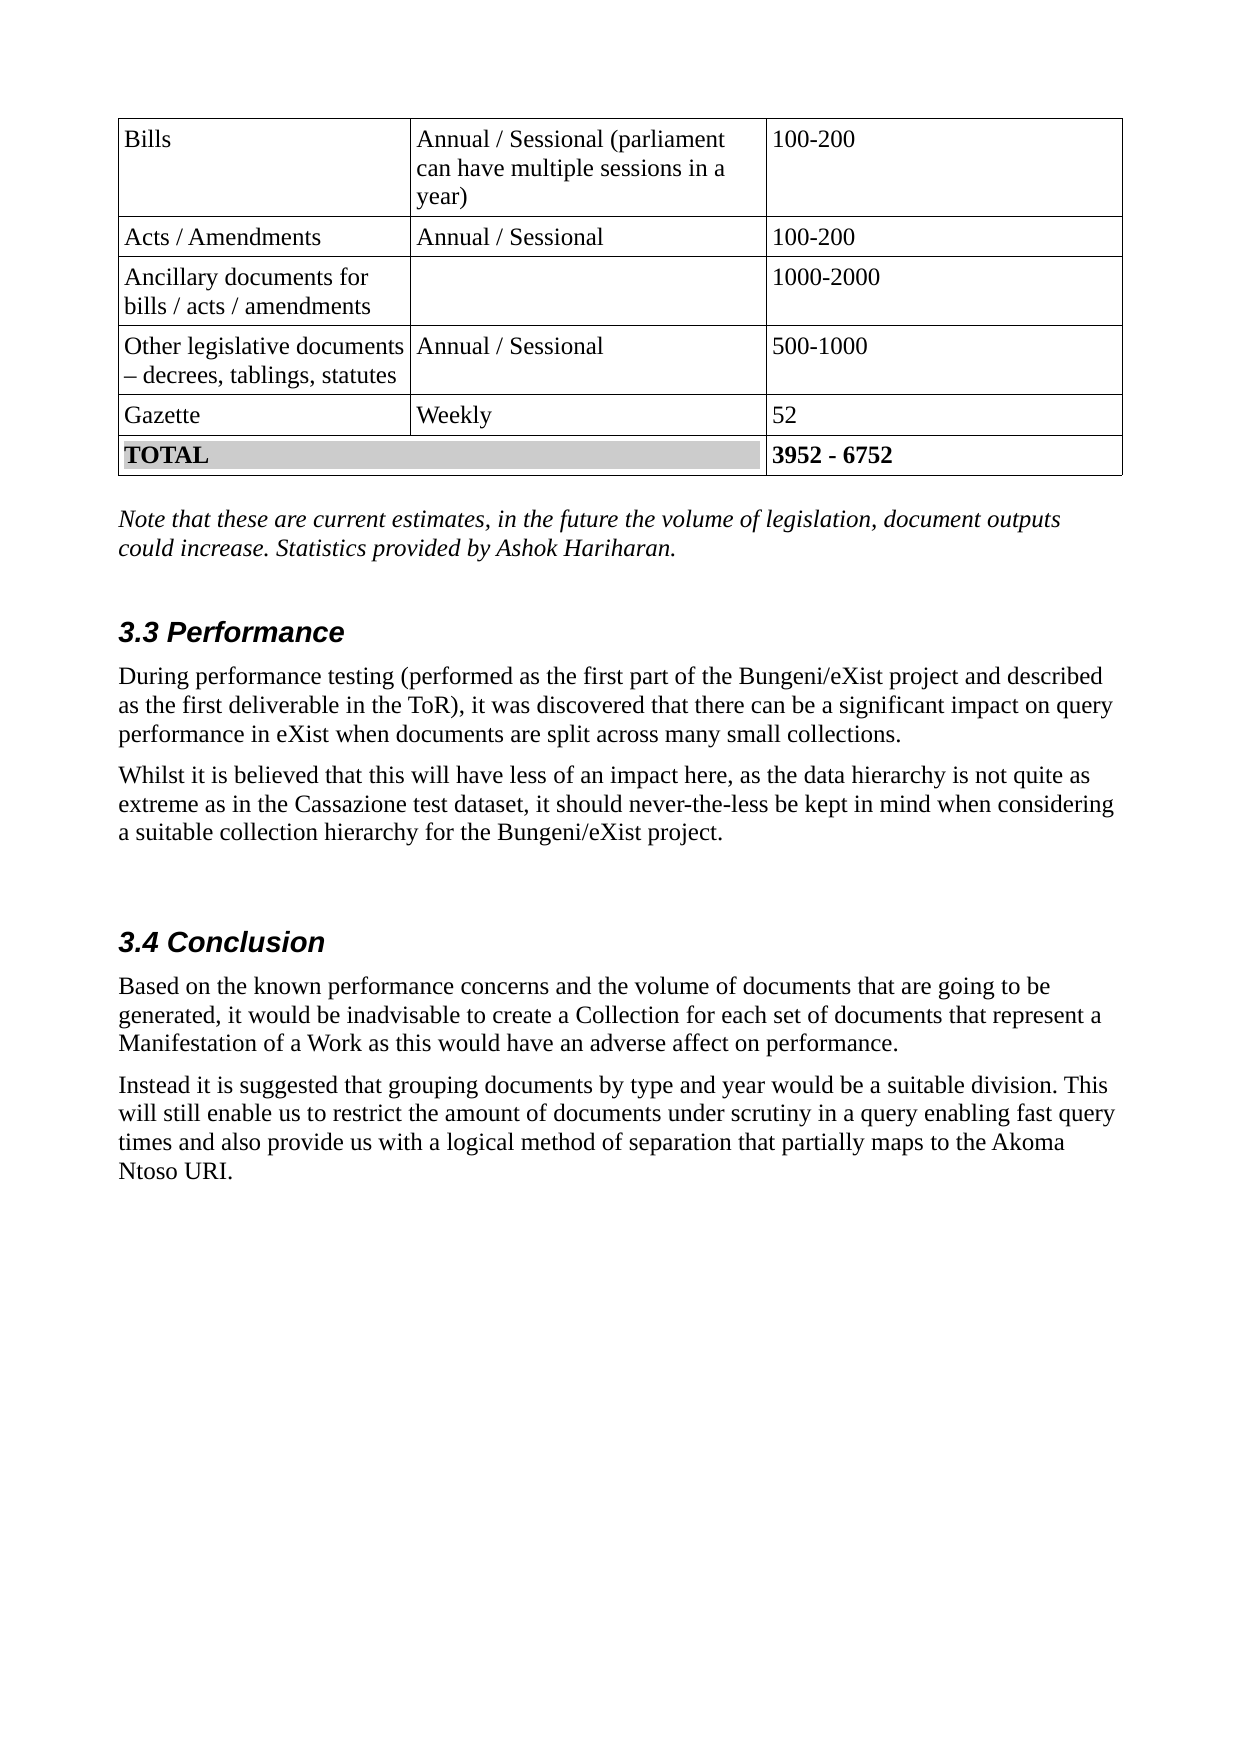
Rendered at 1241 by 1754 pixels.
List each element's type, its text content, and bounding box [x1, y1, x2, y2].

table_cell Annual / Sessional [411, 217, 766, 256]
table_cell Ancillary documents for bills / acts / amendments [119, 257, 410, 325]
table_cell 52 [767, 395, 1122, 435]
table_cell [411, 257, 766, 325]
text Based on the known performance concerns and the volume of documents that are going to be generated, it would be inadvisable to create a Collection for each set of documents that represent a Manifestation of a Work as this would have an adverse affect on performance. [118, 971, 1122, 1057]
table_cell Bills [119, 119, 410, 216]
text During performance testing (performed as the first part of the Bungeni/eXist project and described as the first deliverable in the ToR), it was discovered that there can be a significant impact on query performance in eXist when documents are split across many small collections. [118, 661, 1122, 747]
text Note that these are current estimates, in the future the volume of legislation, document outputs could increase. Statistics provided by Ashok Hariharan. [118, 504, 1122, 561]
table_cell 3952 - 6752 [767, 436, 1122, 475]
table_cell Annual / Sessional (parliament can have multiple sessions in a year) [411, 119, 766, 216]
table_cell Acts / Amendments [119, 217, 410, 256]
table_cell 100-200 [767, 119, 1122, 216]
subtitle 3.3 Performance [118, 615, 1122, 649]
text Instead it is suggested that grouping documents by type and year would be a suitable division. This will still enable us to restrict the amount of documents under scrutiny in a query enabling fast query times and also provide us with a logical method of separation that partially maps to the Akoma Ntoso URI. [118, 1070, 1122, 1185]
table_cell Gazette [119, 395, 410, 435]
table_cell Other legislative documents – decrees, tablings, statutes [119, 326, 410, 394]
table_cell Weekly [411, 395, 766, 435]
table_cell TOTAL [119, 436, 766, 475]
text Whilst it is believed that this will have less of an impact here, as the data hierarchy is not quite as extreme as in the Cassazione test dataset, it should never-the-less be kept in mind when considering a suitable collection hierarchy for the Bungeni/eXist project. [118, 760, 1122, 846]
subtitle 3.4 Conclusion [118, 925, 1122, 958]
table_cell Annual / Sessional [411, 326, 766, 394]
table_cell 500-1000 [767, 326, 1122, 394]
table_cell 100-200 [767, 217, 1122, 256]
table_cell 1000-2000 [767, 257, 1122, 325]
